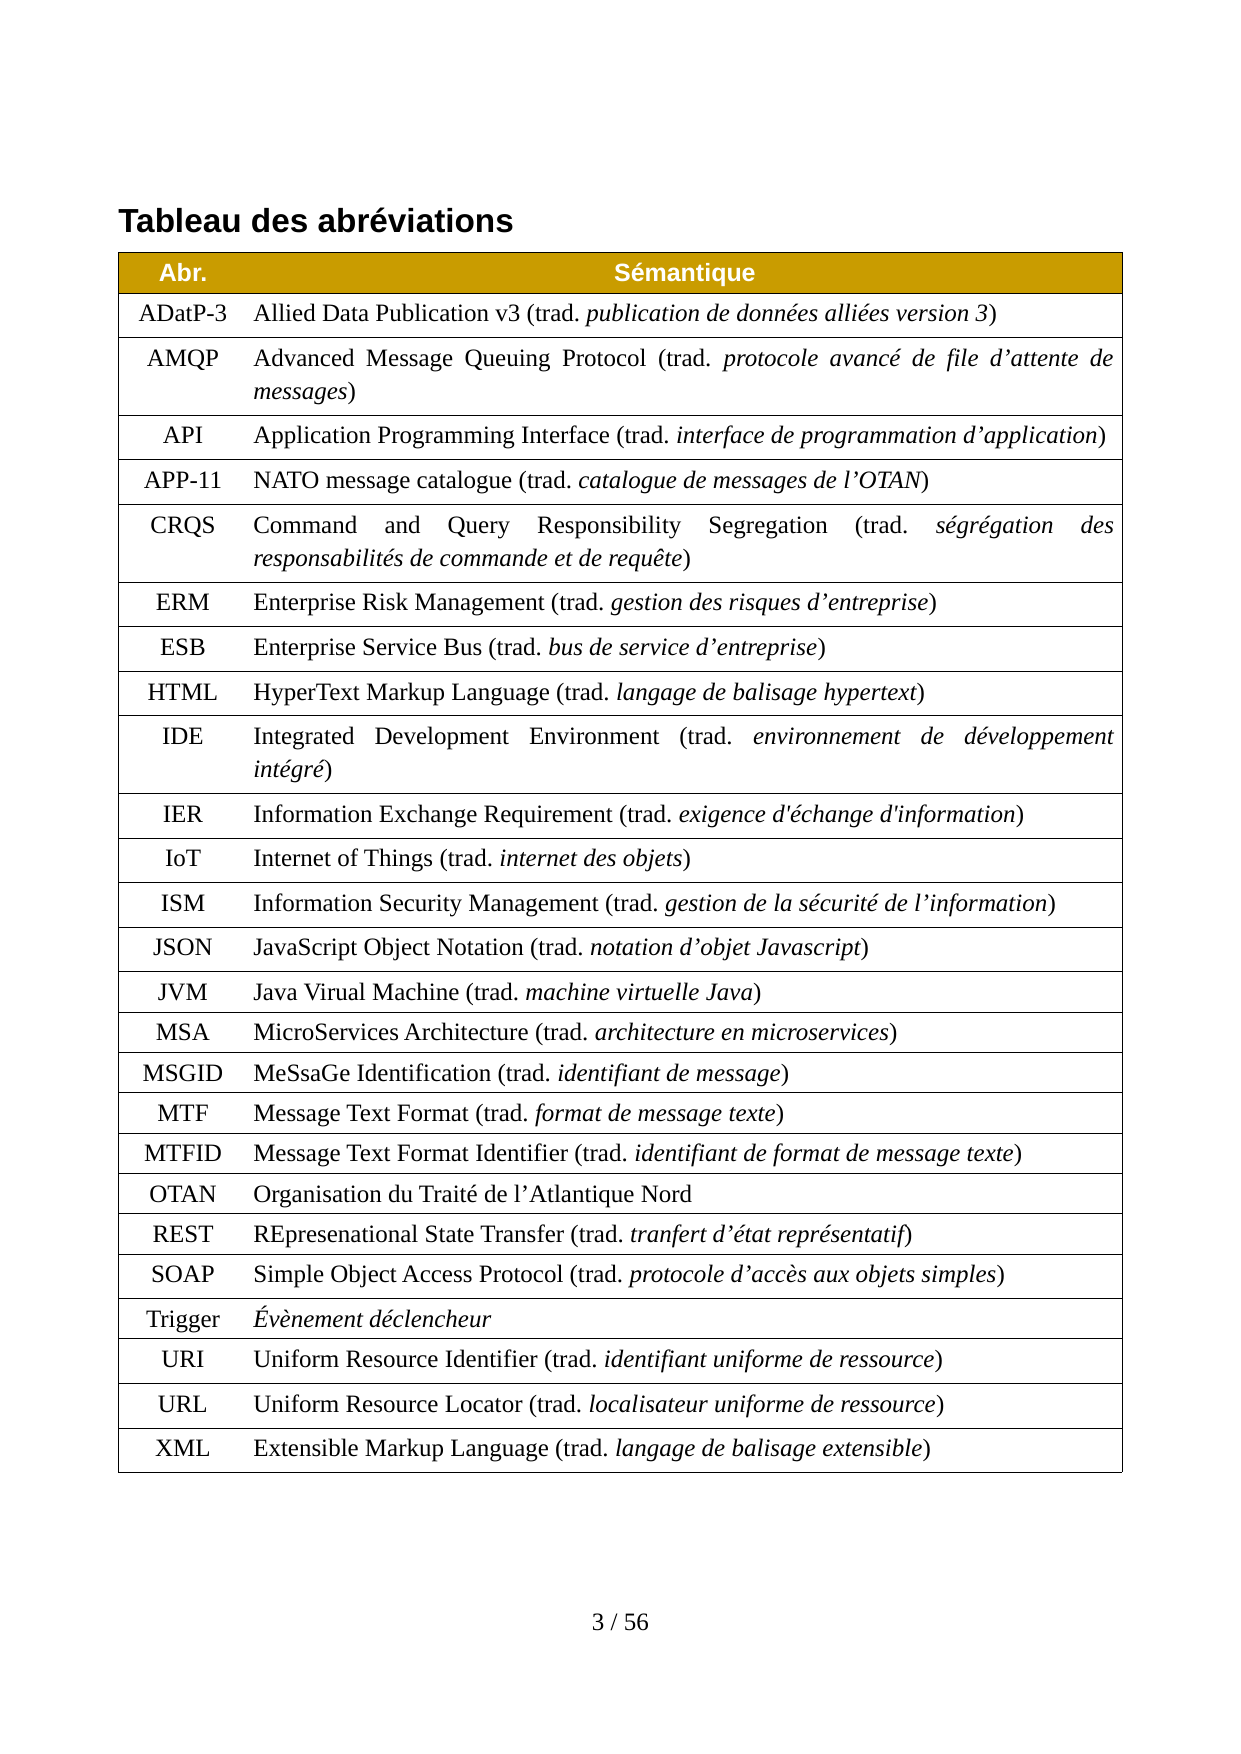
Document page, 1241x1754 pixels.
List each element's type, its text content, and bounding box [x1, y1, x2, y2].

table_cell HyperText Markup Language (trad. langage de balisage hypertext) [247, 672, 1122, 715]
table_cell Enterprise Service Bus (trad. bus de service d’entreprise) [247, 627, 1122, 671]
table_cell MTFID [119, 1134, 247, 1173]
table_cell MSGID [119, 1053, 247, 1092]
table_cell ESB [119, 627, 247, 671]
table_cell Trigger [119, 1299, 247, 1338]
table_cell Simple Object Access Protocol (trad. protocole d’accès aux objets simples) [247, 1255, 1122, 1298]
table_cell Internet of Things (trad. internet des objets) [247, 839, 1122, 882]
table_header Sémantique [247, 253, 1122, 293]
table_cell ERM [119, 583, 247, 626]
table_cell Information Security Management (trad. gestion de la sécurité de l’information) [247, 883, 1122, 927]
table_cell MTF [119, 1093, 247, 1132]
table_cell Organisation du Traité de l’Atlantique Nord [247, 1174, 1122, 1213]
table_cell Command and Query Responsibility Segregation (trad. ségrégation des responsabilités de commande et de requête) [247, 505, 1122, 582]
table_cell MicroServices Architecture (trad. architecture en microservices) [247, 1013, 1122, 1052]
table_cell HTML [119, 672, 247, 715]
table_cell XML [119, 1429, 247, 1472]
table_cell Uniform Resource Identifier (trad. identifiant uniforme de ressource) [247, 1339, 1122, 1383]
table_cell REpresenational State Transfer (trad. tranfert d’état représentatif) [247, 1214, 1122, 1253]
table_cell Allied Data Publication v3 (trad. publication de données alliées version 3) [247, 294, 1122, 337]
table_cell Évènement déclencheur [247, 1299, 1122, 1338]
table_cell AMQP [119, 338, 247, 415]
table_cell ADatP-3 [119, 294, 247, 337]
table_cell Enterprise Risk Management (trad. gestion des risques d’entreprise) [247, 583, 1122, 626]
table_cell JSON [119, 928, 247, 971]
table_cell Application Programming Interface (trad. interface de programmation d’application) [247, 416, 1122, 459]
table_cell OTAN [119, 1174, 247, 1213]
table_cell Uniform Resource Locator (trad. localisateur uniforme de ressource) [247, 1384, 1122, 1427]
table_cell ISM [119, 883, 247, 927]
table_cell JavaScript Object Notation (trad. notation d’objet Javascript) [247, 928, 1122, 971]
table_cell Extensible Markup Language (trad. langage de balisage extensible) [247, 1429, 1122, 1472]
table_cell Message Text Format (trad. format de message texte) [247, 1093, 1122, 1132]
table_cell NATO message catalogue (trad. catalogue de messages de l’OTAN) [247, 460, 1122, 504]
table_cell REST [119, 1214, 247, 1253]
table_cell Information Exchange Requirement (trad. exigence d'échange d'information) [247, 794, 1122, 837]
table_cell IDE [119, 716, 247, 793]
table_cell Message Text Format Identifier (trad. identifiant de format de message texte) [247, 1134, 1122, 1173]
subtitle Tableau des abréviations [118, 201, 1122, 240]
table_cell MSA [119, 1013, 247, 1052]
table_header Abr. [119, 253, 247, 293]
table_cell SOAP [119, 1255, 247, 1298]
table_cell JVM [119, 972, 247, 1012]
table_cell URI [119, 1339, 247, 1383]
table_cell Integrated Development Environment (trad. environnement de développement intégré) [247, 716, 1122, 793]
table_cell Advanced Message Queuing Protocol (trad. protocole avancé de file d’attente de messages) [247, 338, 1122, 415]
table_cell Java Virual Machine (trad. machine virtuelle Java) [247, 972, 1122, 1012]
table_cell URL [119, 1384, 247, 1427]
table_cell IER [119, 794, 247, 837]
table_cell IoT [119, 839, 247, 882]
table_cell APP-11 [119, 460, 247, 504]
table_cell CRQS [119, 505, 247, 582]
table_cell MeSsaGe Identification (trad. identifiant de message) [247, 1053, 1122, 1092]
table_cell API [119, 416, 247, 459]
